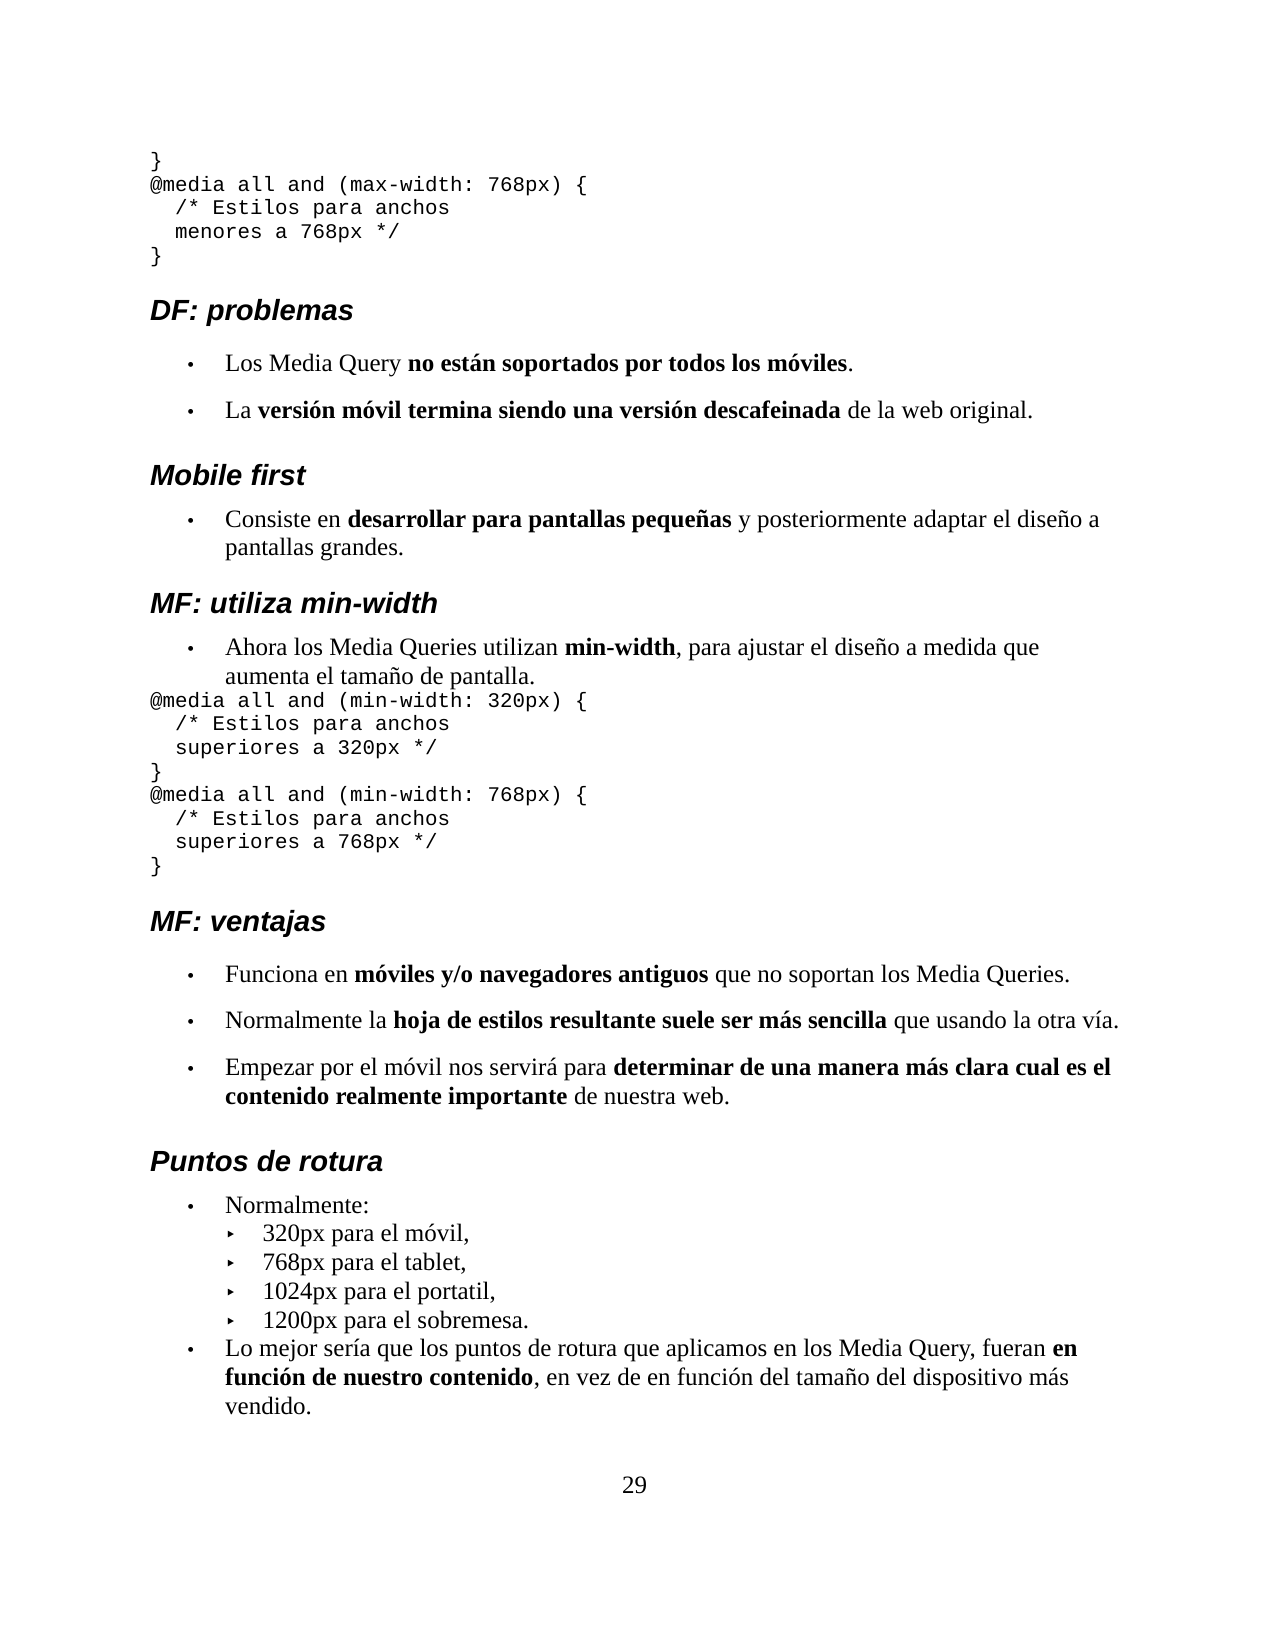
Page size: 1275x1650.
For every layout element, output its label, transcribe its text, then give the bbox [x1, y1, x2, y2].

text } [150, 244, 1125, 268]
text menores a 768px */ [150, 221, 1125, 244]
text /* Estilos para anchos [150, 197, 1125, 221]
list 768px para el tablet, [225, 1247, 1125, 1276]
text /* Estilos para anchos [150, 713, 1125, 737]
text } [150, 855, 1125, 879]
list Consiste en desarrollar para pantallas pequeñas y posteriormente adaptar el diseño a pantallas grandes. [187, 504, 1125, 561]
subtitle Mobile first [150, 458, 1125, 491]
list 1024px para el portatil, [225, 1276, 1125, 1305]
subtitle MF: utiliza min-width [150, 586, 1125, 620]
text @media all and (min-width: 320px) { [150, 690, 1125, 713]
text @media all and (max-width: 768px) { [150, 174, 1125, 197]
list La versión móvil termina siendo una versión descafeinada de la web original. [187, 395, 1125, 424]
subtitle Puntos de rotura [150, 1144, 1125, 1177]
list Funciona en móviles y/o navegadores antiguos que no soportan los Media Queries. [187, 959, 1125, 988]
text superiores a 768px */ [150, 832, 1125, 855]
list 1200px para el sobremesa. [225, 1305, 1125, 1333]
list Normalmente: [187, 1190, 1125, 1218]
list 320px para el móvil, [225, 1218, 1125, 1247]
text } [150, 150, 1125, 174]
text /* Estilos para anchos [150, 808, 1125, 832]
text superiores a 320px */ [150, 737, 1125, 761]
list Empezar por el móvil nos servirá para determinar de una manera más clara cual es el contenido realmente importante de nuestra web. [187, 1052, 1125, 1110]
text } [150, 761, 1125, 784]
list Los Media Query no están soportados por todos los móviles. [187, 348, 1125, 377]
list Normalmente la hoja de estilos resultante suele ser más sencilla que usando la otra vía. [187, 1006, 1125, 1034]
subtitle MF: ventajas [150, 904, 1125, 937]
list Ahora los Media Queries utilizan min-width, para ajustar el diseño a medida que aumenta el tamaño de pantalla. [187, 632, 1125, 690]
list Lo mejor sería que los puntos de rotura que aplicamos en los Media Query, fueran en función de nuestro contenido, en vez de en función del tamaño del dispositivo más vendido. [187, 1333, 1125, 1420]
text @media all and (min-width: 768px) { [150, 784, 1125, 808]
subtitle DF: problemas [150, 293, 1125, 327]
